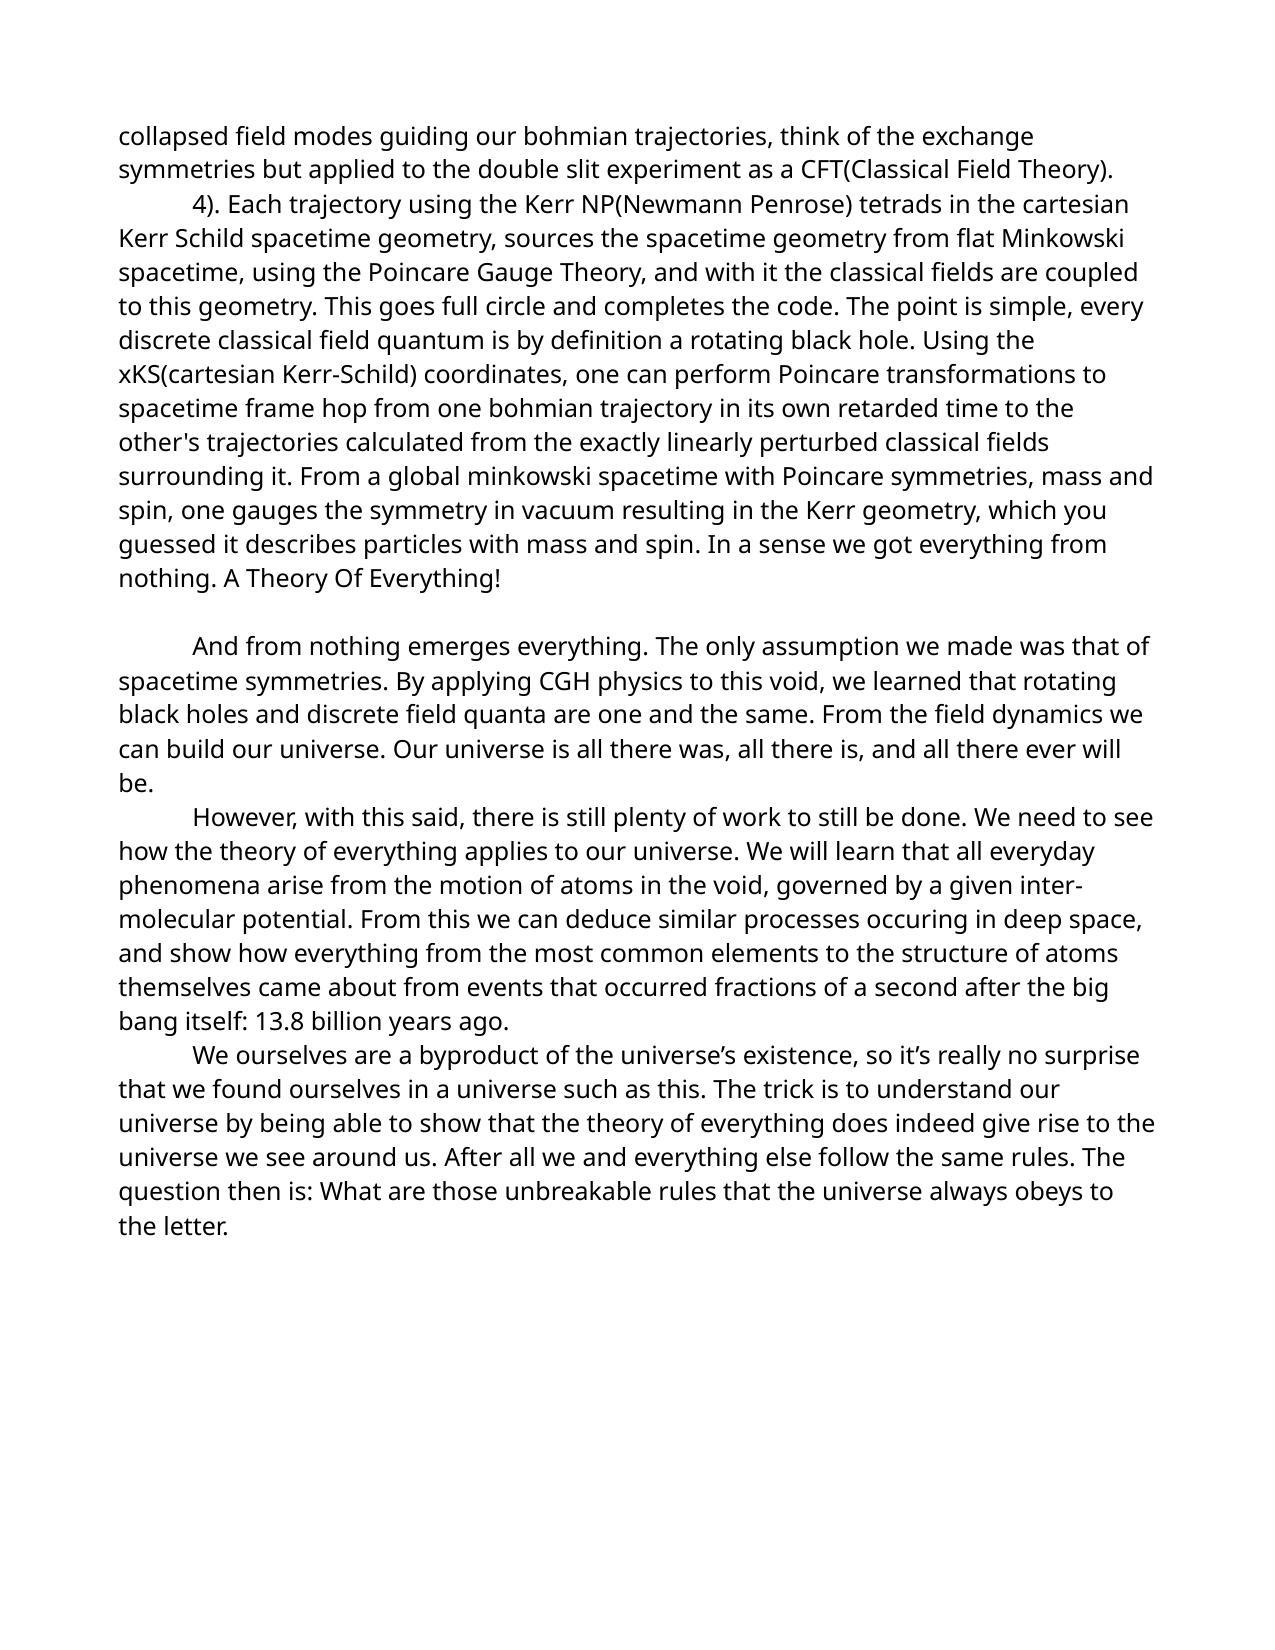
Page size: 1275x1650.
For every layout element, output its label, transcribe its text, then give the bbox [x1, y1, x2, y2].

text We ourselves are a byproduct of the universe’s existence, so it’s really no surprise that we found ourselves in a universe such as this. The trick is to understand our universe by being able to show that the theory of everything does indeed give rise to the universe we see around us. After all we and everything else follow the same rules. The question then is: What are those unbreakable rules that the universe always obeys to the letter. [118, 1038, 1157, 1242]
text However, with this said, there is still plenty of work to still be done. We need to see how the theory of everything applies to our universe. We will learn that all everyday phenomena arise from the motion of atoms in the void, governed by a given inter-molecular potential. From this we can deduce similar processes occuring in deep space, and show how everything from the most common elements to the structure of atoms themselves came about from events that occurred fractions of a second after the big bang itself: 13.8 billion years ago. [118, 799, 1157, 1038]
text And from nothing emerges everything. The only assumption we made was that of spacetime symmetries. By applying CGH physics to this void, we learned that rotating black holes and discrete field quanta are one and the same. From the field dynamics we can build our universe. Our universe is all there was, all there is, and all there ever will be. [118, 629, 1157, 799]
text 4). Each trajectory using the Kerr NP(Newmann Penrose) tetrads in the cartesian Kerr Schild spacetime geometry, sources the spacetime geometry from flat Minkowski spacetime, using the Poincare Gauge Theory, and with it the classical fields are coupled to this geometry. This goes full circle and completes the code. The point is simple, every discrete classical field quantum is by definition a rotating black hole. Using the xKS(cartesian Kerr-Schild) coordinates, one can perform Poincare transformations to spacetime frame hop from one bohmian trajectory in its own retarded time to the other's trajectories calculated from the exactly linearly perturbed classical fields surrounding it. From a global minkowski spacetime with Poincare symmetries, mass and spin, one gauges the symmetry in vacuum resulting in the Kerr geometry, which you guessed it describes particles with mass and spin. In a sense we got everything from nothing. A Theory Of Everything! [118, 186, 1157, 595]
text collapsed field modes guiding our bohmian trajectories, think of the exchange symmetries but applied to the double slit experiment as a CFT(Classical Field Theory). [118, 118, 1157, 186]
